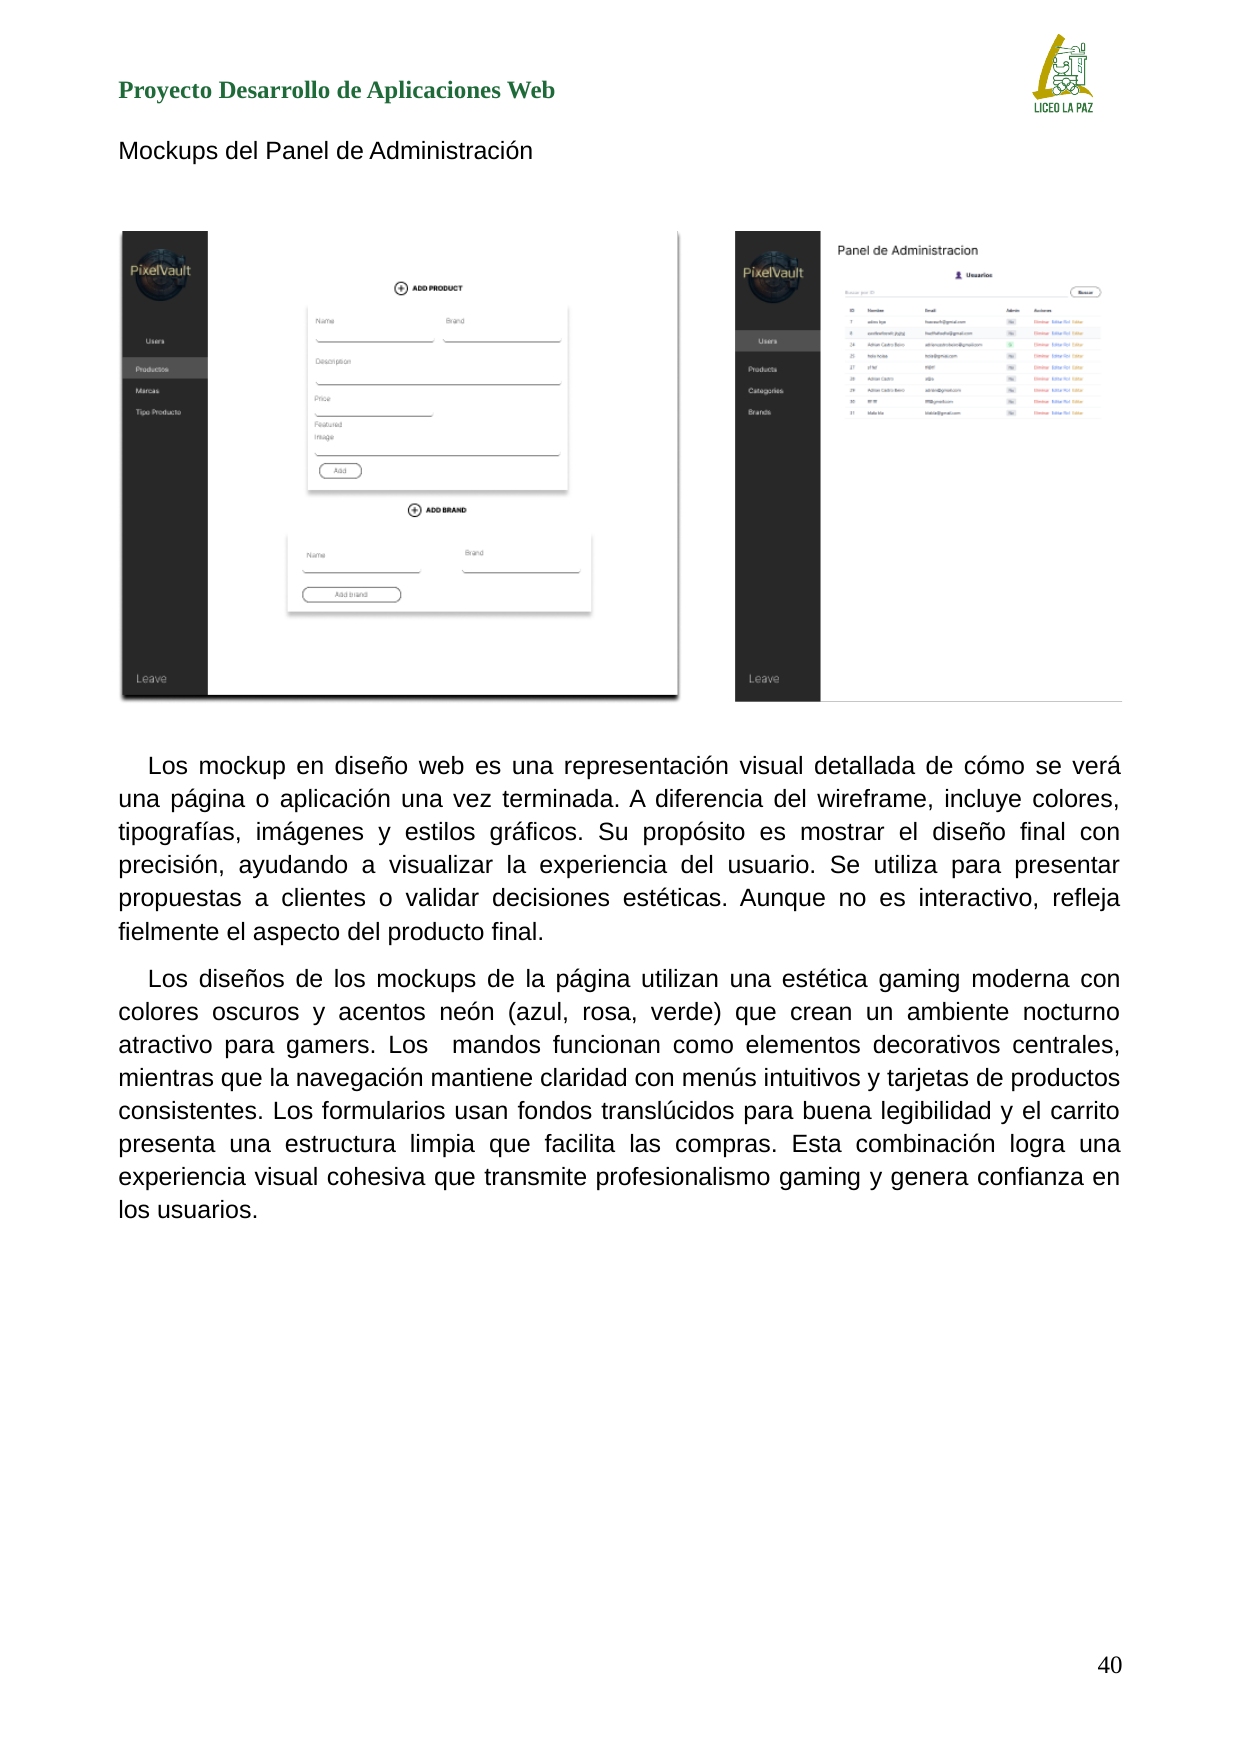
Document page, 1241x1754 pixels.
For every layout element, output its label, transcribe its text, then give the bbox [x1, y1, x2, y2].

text Los mockup en diseño web es una representación visual detallada de cómo se verá una página o aplicación una vez terminada. A diferencia del wireframe, incluye colores, tipografías, imágenes y estilos gráficos. Su propósito es mostrar el diseño final con precisión, ayudando a visualizar la experiencia del usuario. Se utiliza para presentar propuestas a clientes o validar decisiones estéticas. Aunque no es interactivo, refleja fielmente el aspecto del producto final. [118, 751, 1122, 945]
text Los diseños de los mockups de la página utilizan una estética gaming moderna con colores oscuros y acentos neón (azul, rosa, verde) que crean un ambiente nocturno atractivo para gamers. Los mandos funcionan como elementos decorativos centrales, mientras que la navegación mantiene claridad con menús intuitivos y tarjetas de productos consistentes. Los formularios usan fondos translúcidos para buena legibilidad y el carrito presenta una estructura limpia que facilita las compras. Esta combinación logra una experiencia visual cohesiva que transmite profesionalismo gaming y genera confianza en los usuarios. [118, 964, 1122, 1224]
picture [1025, 26, 1100, 121]
text Mockups del Panel de Administración [118, 136, 1122, 164]
picture [118, 231, 1123, 704]
